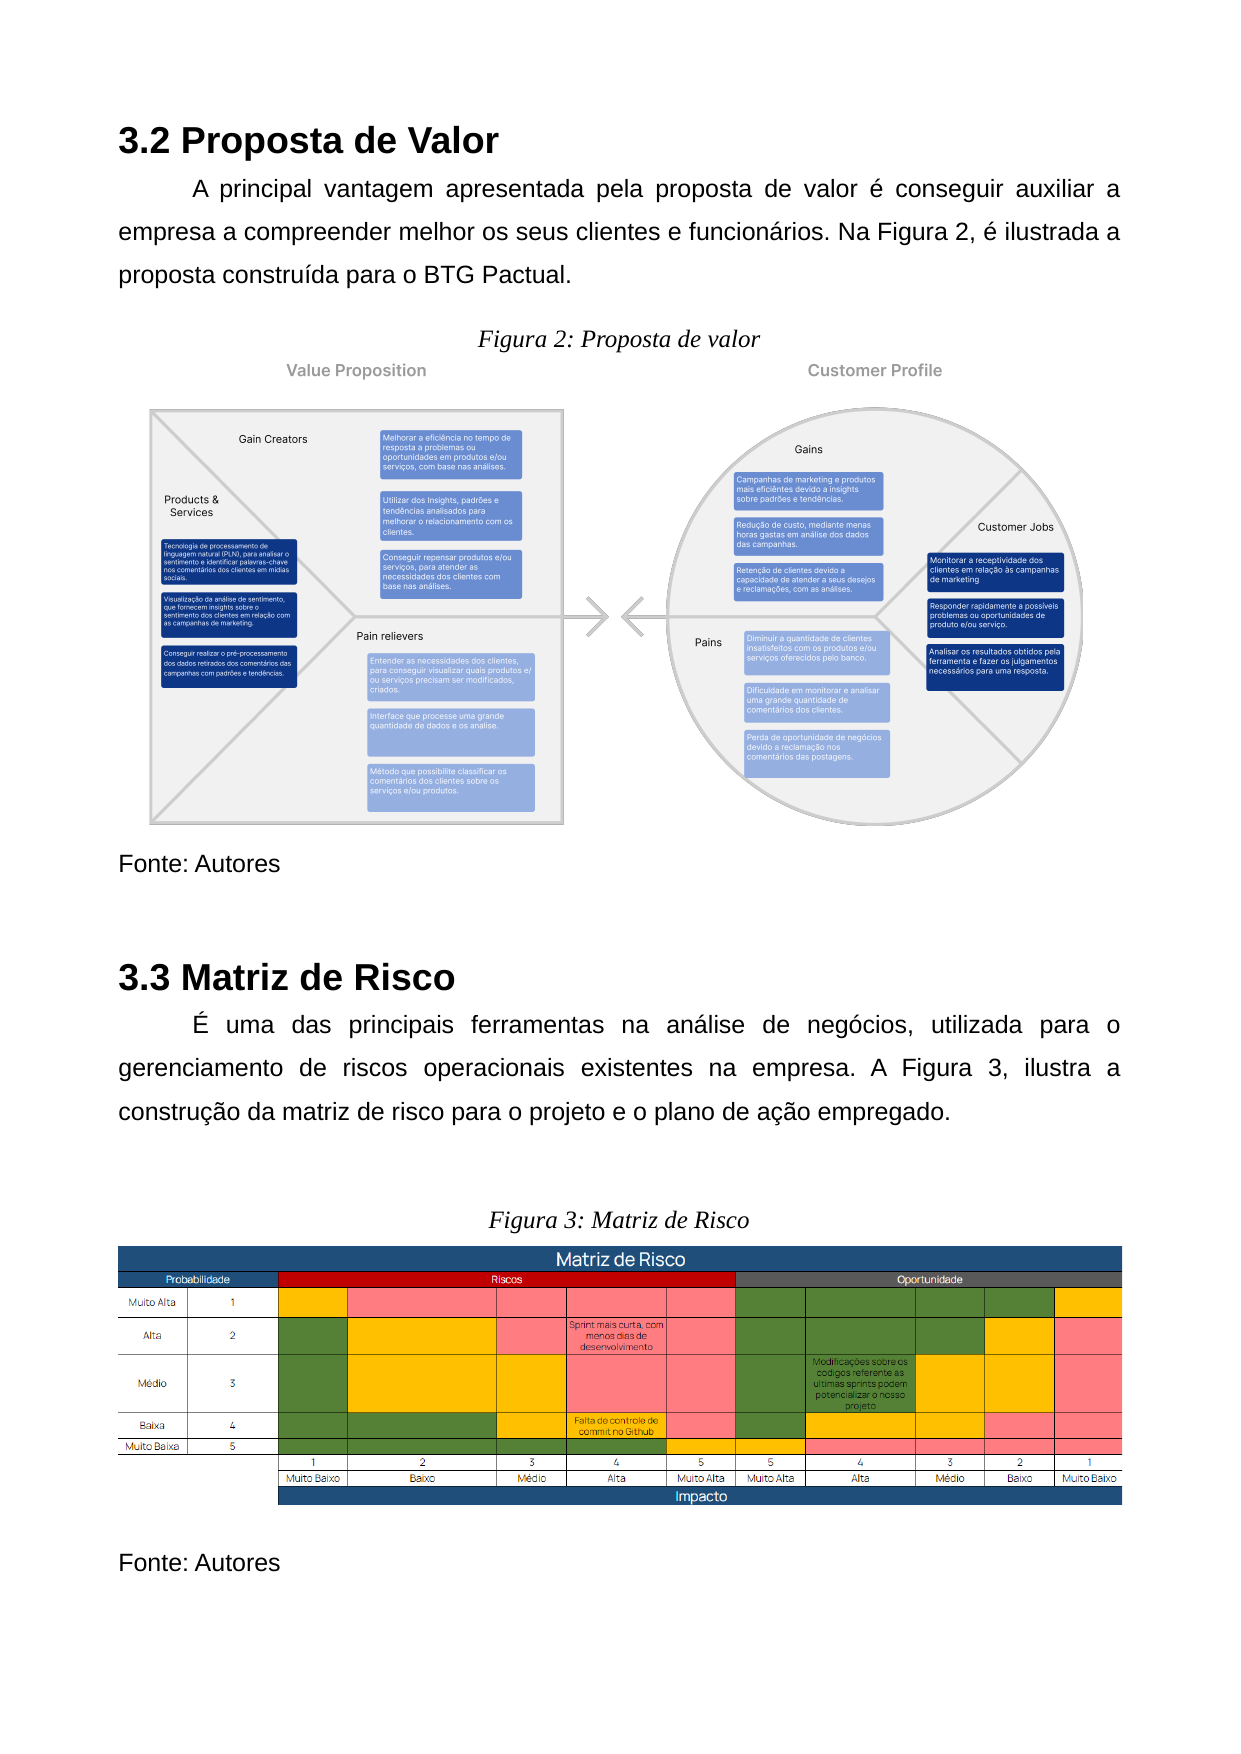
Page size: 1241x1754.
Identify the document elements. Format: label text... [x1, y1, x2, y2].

text Fonte: Autores [118, 1505, 1122, 1576]
text Figura 3: Matriz de Risco [118, 1205, 1122, 1234]
text [118, 1193, 1122, 1205]
text [118, 312, 1122, 324]
subtitle 3.2 Proposta de Valor [118, 118, 1122, 161]
text [118, 1234, 1122, 1246]
picture [118, 1246, 1123, 1505]
text Fonte: Autores [118, 353, 1122, 877]
text Figura 2: Proposta de valor [118, 324, 1122, 353]
subtitle 3.3 Matriz de Risco [118, 955, 1122, 998]
picture [149, 360, 1083, 826]
text A principal vantagem apresentada pela proposta de valor é conseguir auxiliar a empresa a compreender melhor os seus clientes e funcionários. Na Figura 2, é ilustrada a proposta construída para o BTG Pactual. [118, 174, 1122, 289]
text É uma das principais ferramentas na análise de negócios, utilizada para o gerenciamento de riscos operacionais existentes na empresa. A Figura 3, ilustra a construção da matriz de risco para o projeto e o plano de ação empregado. [118, 1010, 1122, 1125]
